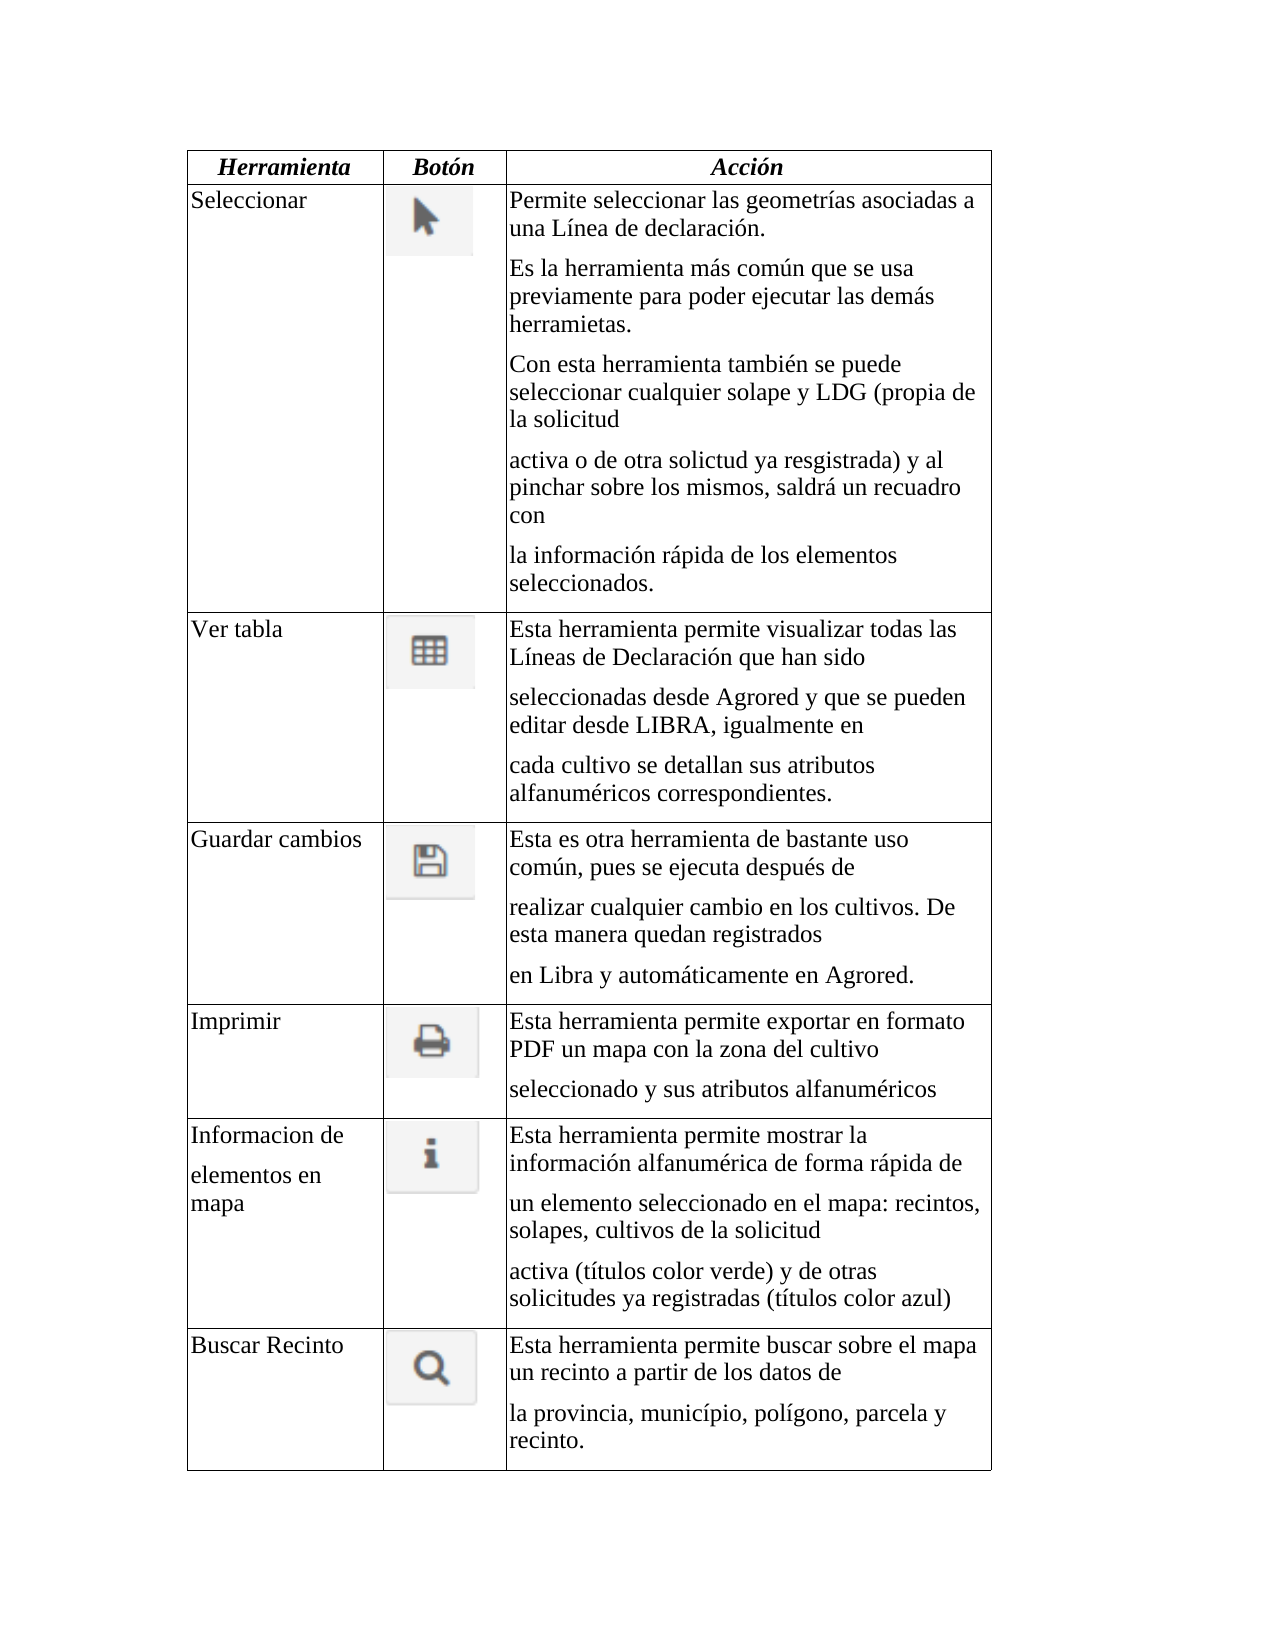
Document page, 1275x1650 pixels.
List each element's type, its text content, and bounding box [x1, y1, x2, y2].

picture [385, 615, 476, 689]
picture [385, 825, 476, 900]
table_cell [384, 613, 506, 822]
table_cell [384, 1329, 506, 1469]
picture [385, 1121, 480, 1194]
table_cell Informacion de elementos en mapa [188, 1119, 383, 1328]
table_cell Imprimir [188, 1005, 383, 1118]
picture [385, 1330, 478, 1408]
table_cell [384, 1119, 506, 1328]
table_cell Guardar cambios [188, 823, 383, 1004]
table_cell Permite seleccionar las geometrías asociadas a una Línea de declaración. Es la herramienta más común que se usa previamente para poder ejecutar las demás herramietas. Con esta herramienta también se puede seleccionar cualquier solape y LDG (propia de la solicitud activa o de otra solictud ya resgistrada) y al pinchar sobre los mismos, saldrá un recuadro con la información rápida de los elementos seleccionados. [507, 185, 991, 612]
table_cell Esta es otra herramienta de bastante uso común, pues se ejecuta después de realizar cualquier cambio en los cultivos. De esta manera quedan registrados en Libra y automáticamente en Agrored. [507, 823, 991, 1004]
picture [385, 186, 474, 256]
table_cell Esta herramienta permite exportar en formato PDF un mapa con la zona del cultivo seleccionado y sus atributos alfanuméricos [507, 1005, 991, 1118]
table_cell [384, 823, 506, 1004]
table_cell Esta herramienta permite visualizar todas las Líneas de Declaración que han sido seleccionadas desde Agrored y que se pueden editar desde LIBRA, igualmente en cada cultivo se detallan sus atributos alfanuméricos correspondientes. [507, 613, 991, 822]
table_cell Ver tabla [188, 613, 383, 822]
table_header Acción [507, 151, 991, 184]
table_cell Seleccionar [188, 185, 383, 612]
table_cell [384, 1005, 506, 1118]
picture [385, 1007, 480, 1078]
table_cell Esta herramienta permite mostrar la información alfanumérica de forma rápida de un elemento seleccionado en el mapa: recintos, solapes, cultivos de la solicitud activa (títulos color verde) y de otras solicitudes ya registradas (títulos color azul) [507, 1119, 991, 1328]
table_cell Buscar Recinto [188, 1329, 383, 1469]
table_header Botón [384, 151, 506, 184]
table_header Herramienta [188, 151, 383, 184]
table_cell [384, 185, 506, 612]
table_cell Esta herramienta permite buscar sobre el mapa un recinto a partir de los datos de la provincia, município, polígono, parcela y recinto. [507, 1329, 991, 1469]
